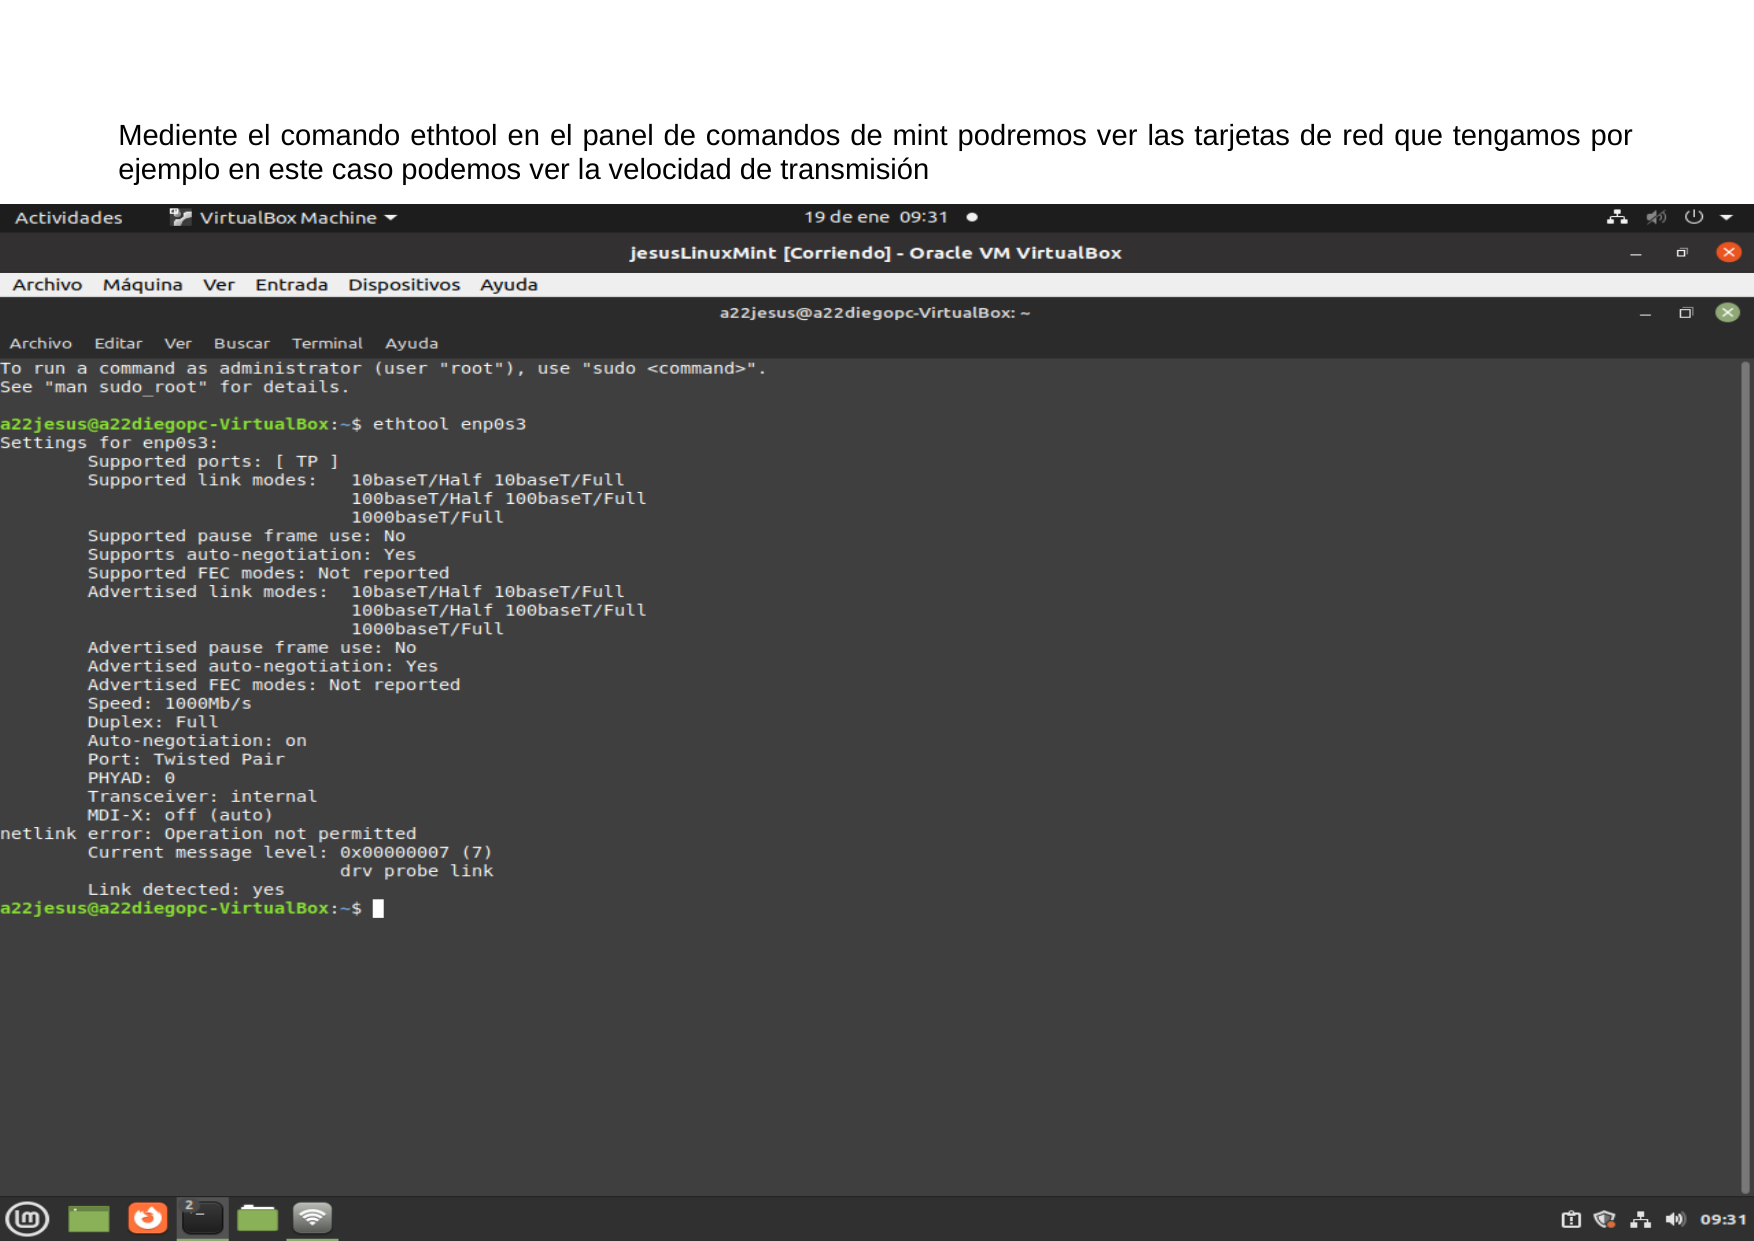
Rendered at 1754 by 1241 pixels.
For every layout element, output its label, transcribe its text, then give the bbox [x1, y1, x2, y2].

picture [0, 204, 1754, 1241]
text Mediente el comando ethtool en el panel de comandos de mint podremos ver las tarjetas de red que tengamos por ejemplo en este caso podemos ver la velocidad de transmisión [118, 118, 1636, 185]
